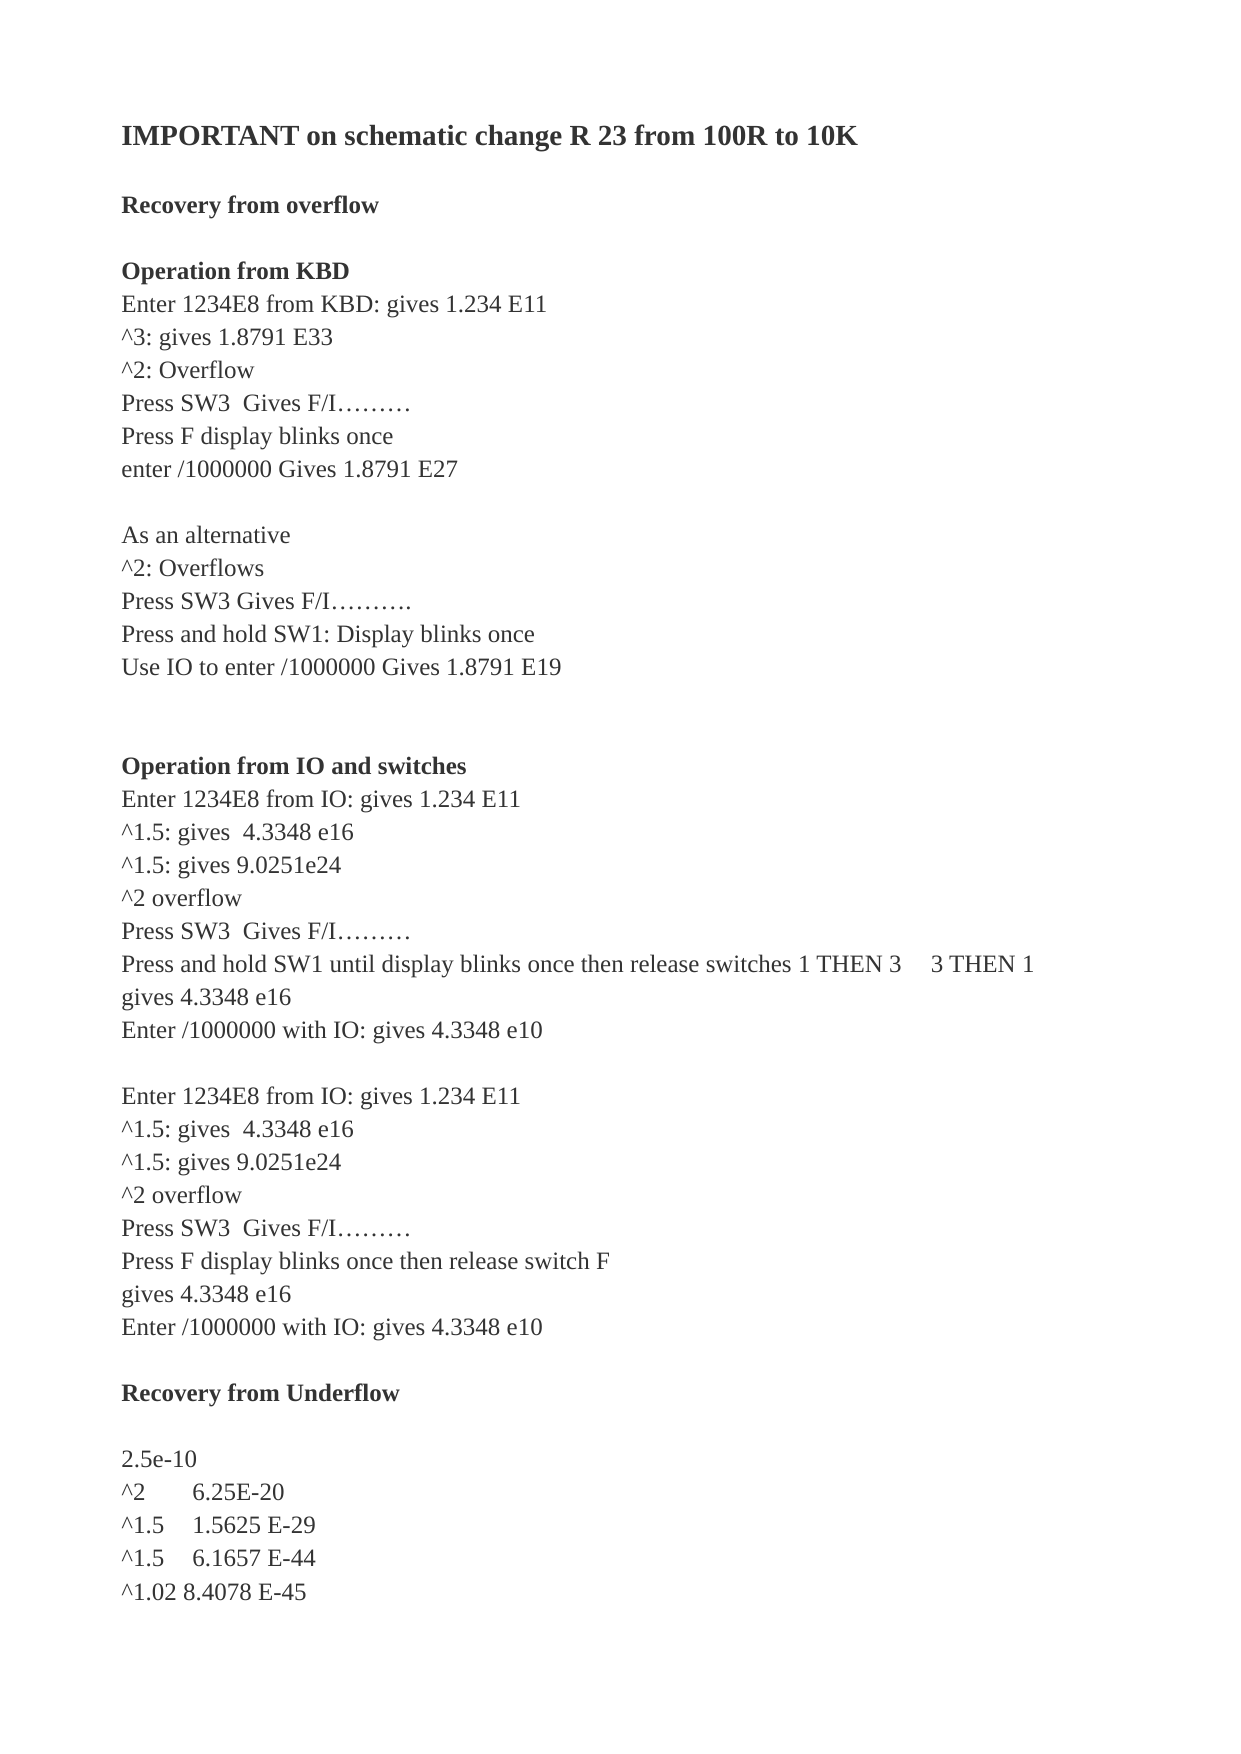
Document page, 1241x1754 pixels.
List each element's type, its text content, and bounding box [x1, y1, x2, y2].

text Press SW3 Gives F/I……… [119, 388, 1122, 417]
text Use IO to enter /1000000 Gives 1.8791 E19 [119, 652, 1122, 681]
text Press and hold SW1 until display blinks once then release switches 1 THEN 3 3 THEN 1 [119, 949, 1122, 978]
text 2.5e-10 [119, 1444, 1122, 1473]
text ^1.5: gives 4.3348 e16 [119, 817, 1122, 846]
text Press and hold SW1: Display blinks once [119, 619, 1122, 648]
text Enter 1234E8 from KBD: gives 1.234 E11 [119, 289, 1122, 317]
text ^2 6.25E-20 [119, 1477, 1122, 1506]
text Enter /1000000 with IO: gives 4.3348 e10 [119, 1312, 1122, 1341]
text ^1.5: gives 9.0251e24 [119, 1147, 1122, 1176]
text Enter 1234E8 from IO: gives 1.234 E11 [119, 1081, 1122, 1110]
text Enter /1000000 with IO: gives 4.3348 e10 [119, 1015, 1122, 1044]
text ^2: Overflow [119, 355, 1122, 383]
text Press F display blinks once then release switch F [119, 1246, 1122, 1275]
text gives 4.3348 e16 [119, 1279, 1122, 1308]
text gives 4.3348 e16 [119, 982, 1122, 1011]
text IMPORTANT on schematic change R 23 from 100R to 10K [119, 118, 1122, 152]
text As an alternative [119, 520, 1122, 549]
text ^1.02 8.4078 E-45 [119, 1577, 1122, 1605]
text ^1.5 6.1657 E-44 [119, 1543, 1122, 1572]
text Press SW3 Gives F/I……… [119, 916, 1122, 945]
text ^2 overflow [119, 883, 1122, 912]
text ^2: Overflows [119, 553, 1122, 582]
text Operation from IO and switches [119, 751, 1122, 780]
text Press SW3 Gives F/I……… [119, 1213, 1122, 1242]
text Recovery from Underflow [119, 1378, 1122, 1407]
text Enter 1234E8 from IO: gives 1.234 E11 [119, 784, 1122, 813]
text ^2 overflow [119, 1180, 1122, 1209]
text ^1.5: gives 9.0251e24 [119, 850, 1122, 879]
text enter /1000000 Gives 1.8791 E27 [119, 454, 1122, 483]
text ^1.5: gives 4.3348 e16 [119, 1114, 1122, 1143]
text Press F display blinks once [119, 421, 1122, 449]
text Operation from KBD [119, 256, 1122, 284]
text Recovery from overflow [119, 190, 1122, 218]
text ^1.5 1.5625 E-29 [119, 1511, 1122, 1539]
text ^3: gives 1.8791 E33 [119, 322, 1122, 351]
text Press SW3 Gives F/I………. [119, 586, 1122, 615]
